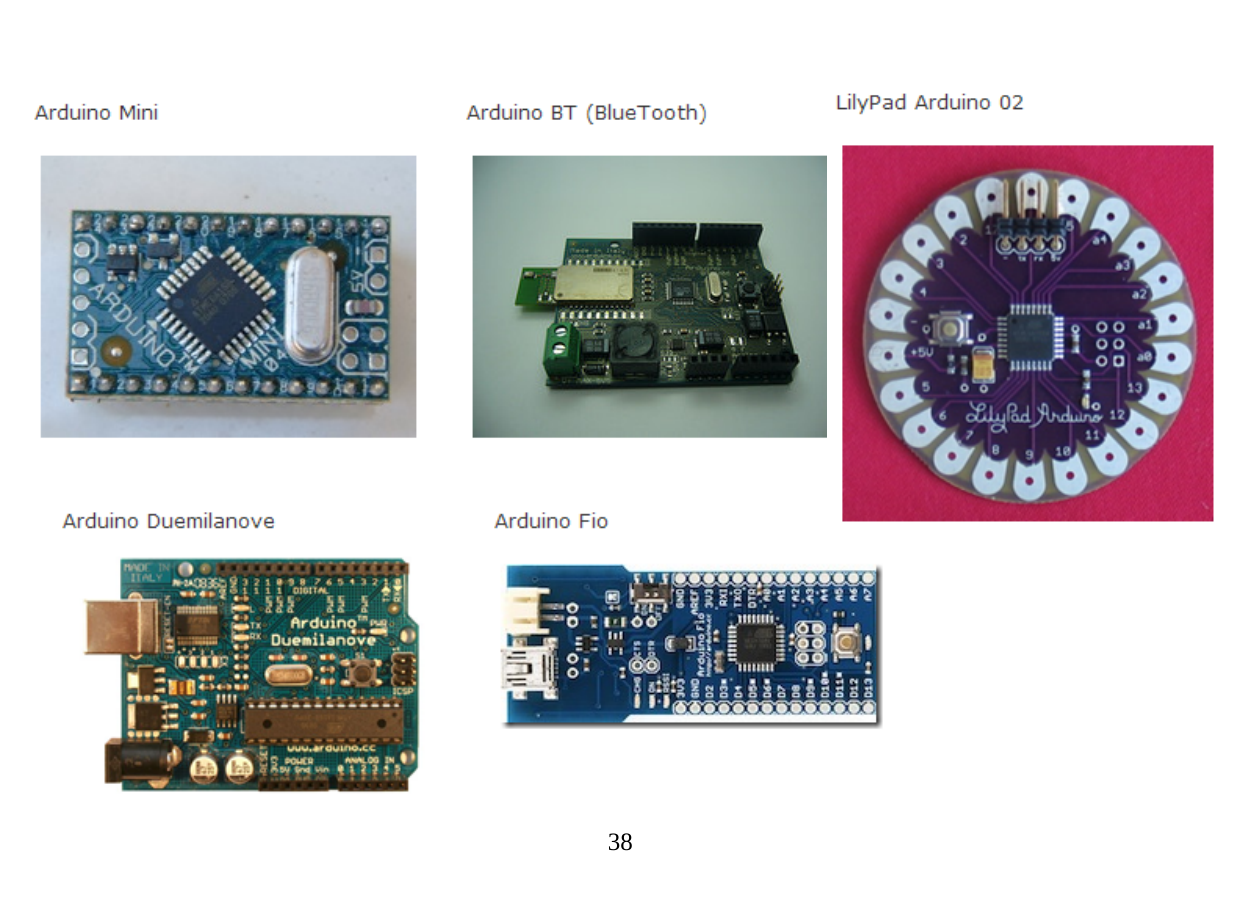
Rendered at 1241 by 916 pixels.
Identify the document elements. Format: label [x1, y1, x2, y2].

picture [27, 83, 1220, 798]
